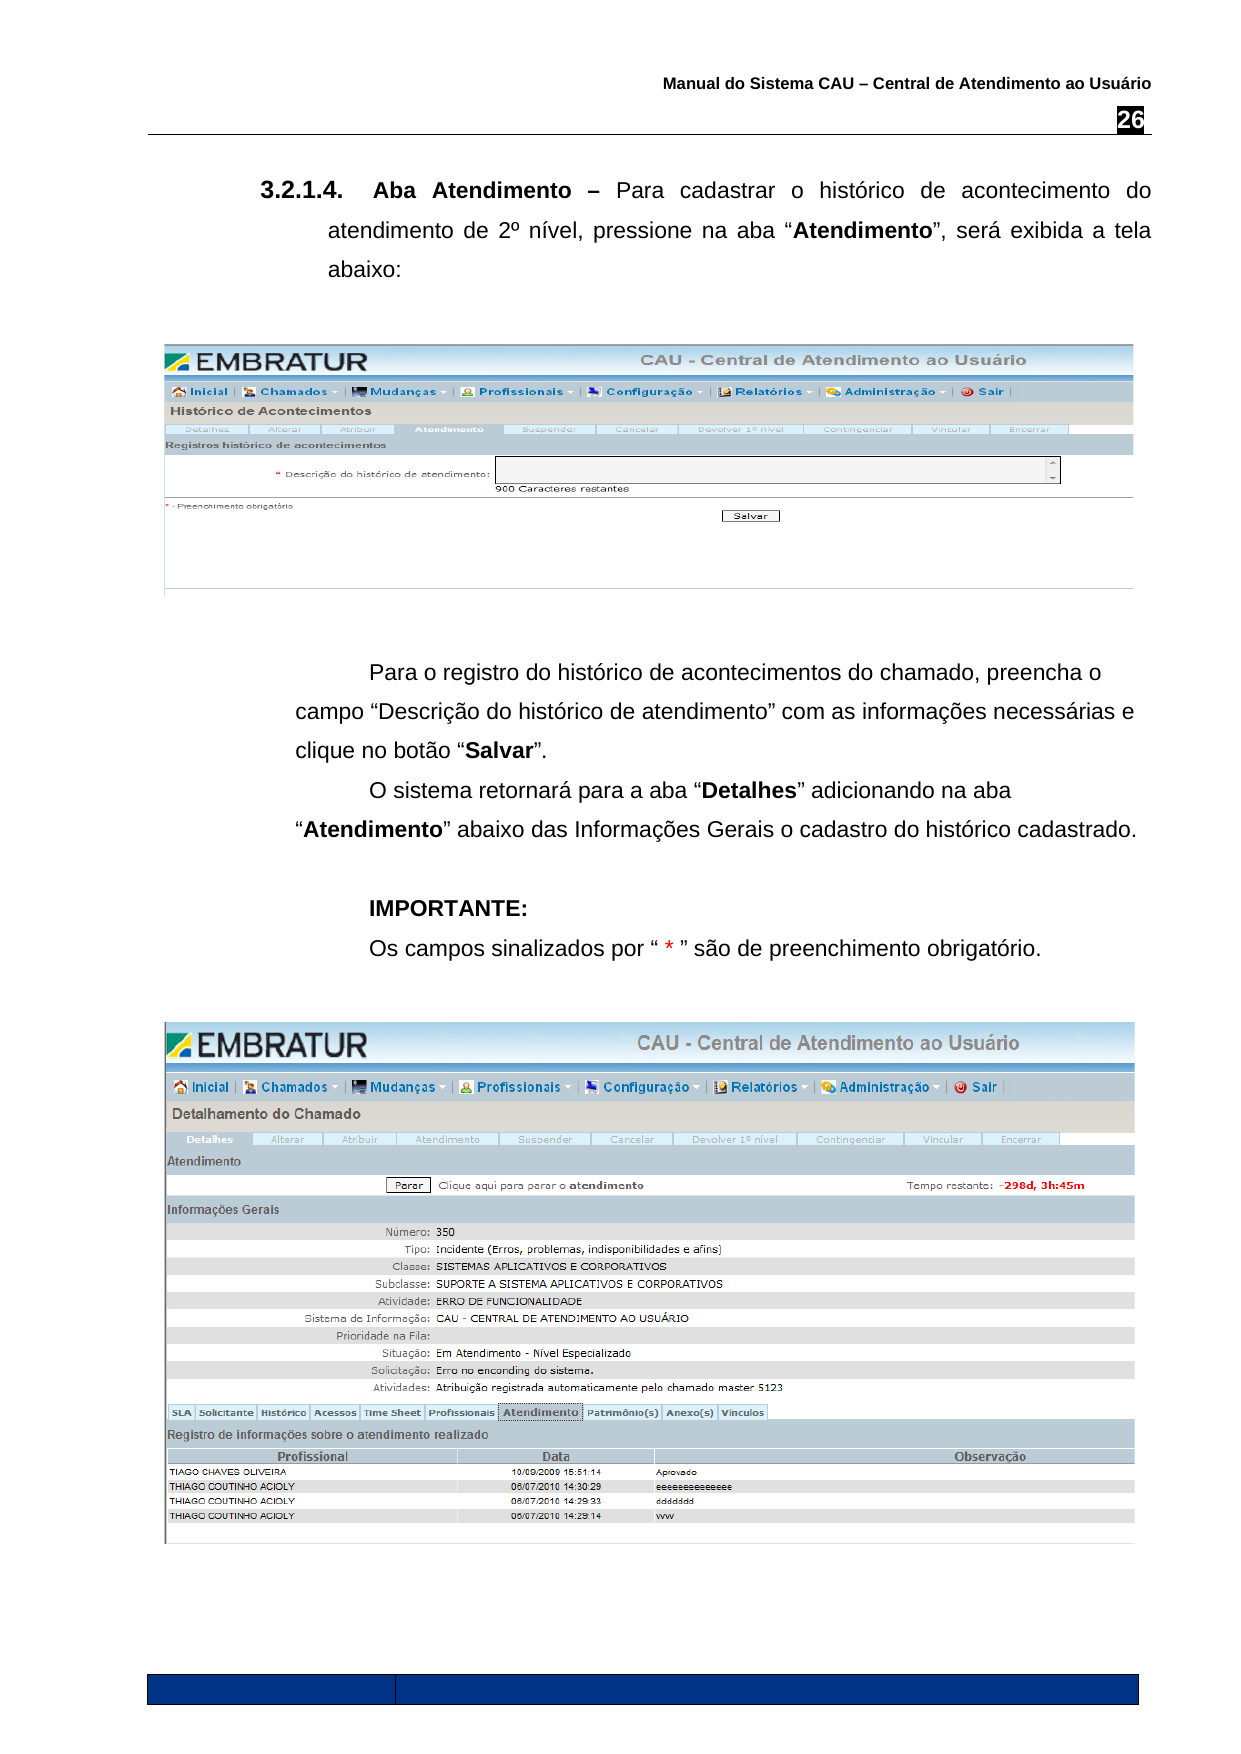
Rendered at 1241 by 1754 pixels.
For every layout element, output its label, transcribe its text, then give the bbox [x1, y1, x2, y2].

text O sistema retornará para a aba “Detalhes” adicionando na aba “Atendimento” abaixo das Informações Gerais o cadastro do histórico cadastrado. [295, 777, 1152, 843]
text Para o registro do histórico de acontecimentos do chamado, preencha o campo “Descrição do histórico de atendimento” com as informações necessárias e clique no botão “Salvar”. [295, 658, 1152, 764]
text IMPORTANTE: [295, 895, 1152, 922]
picture [164, 1022, 1135, 1544]
text Os campos sinalizados por “ * ” são de preenchimento obrigatório. [295, 935, 1152, 961]
picture [164, 344, 1134, 597]
list Aba Atendimento – Para cadastrar o histórico de acontecimento do atendimento de 2º nível, pressione na aba “Atendimento”, será exibida a tela abaixo: [260, 175, 1152, 282]
